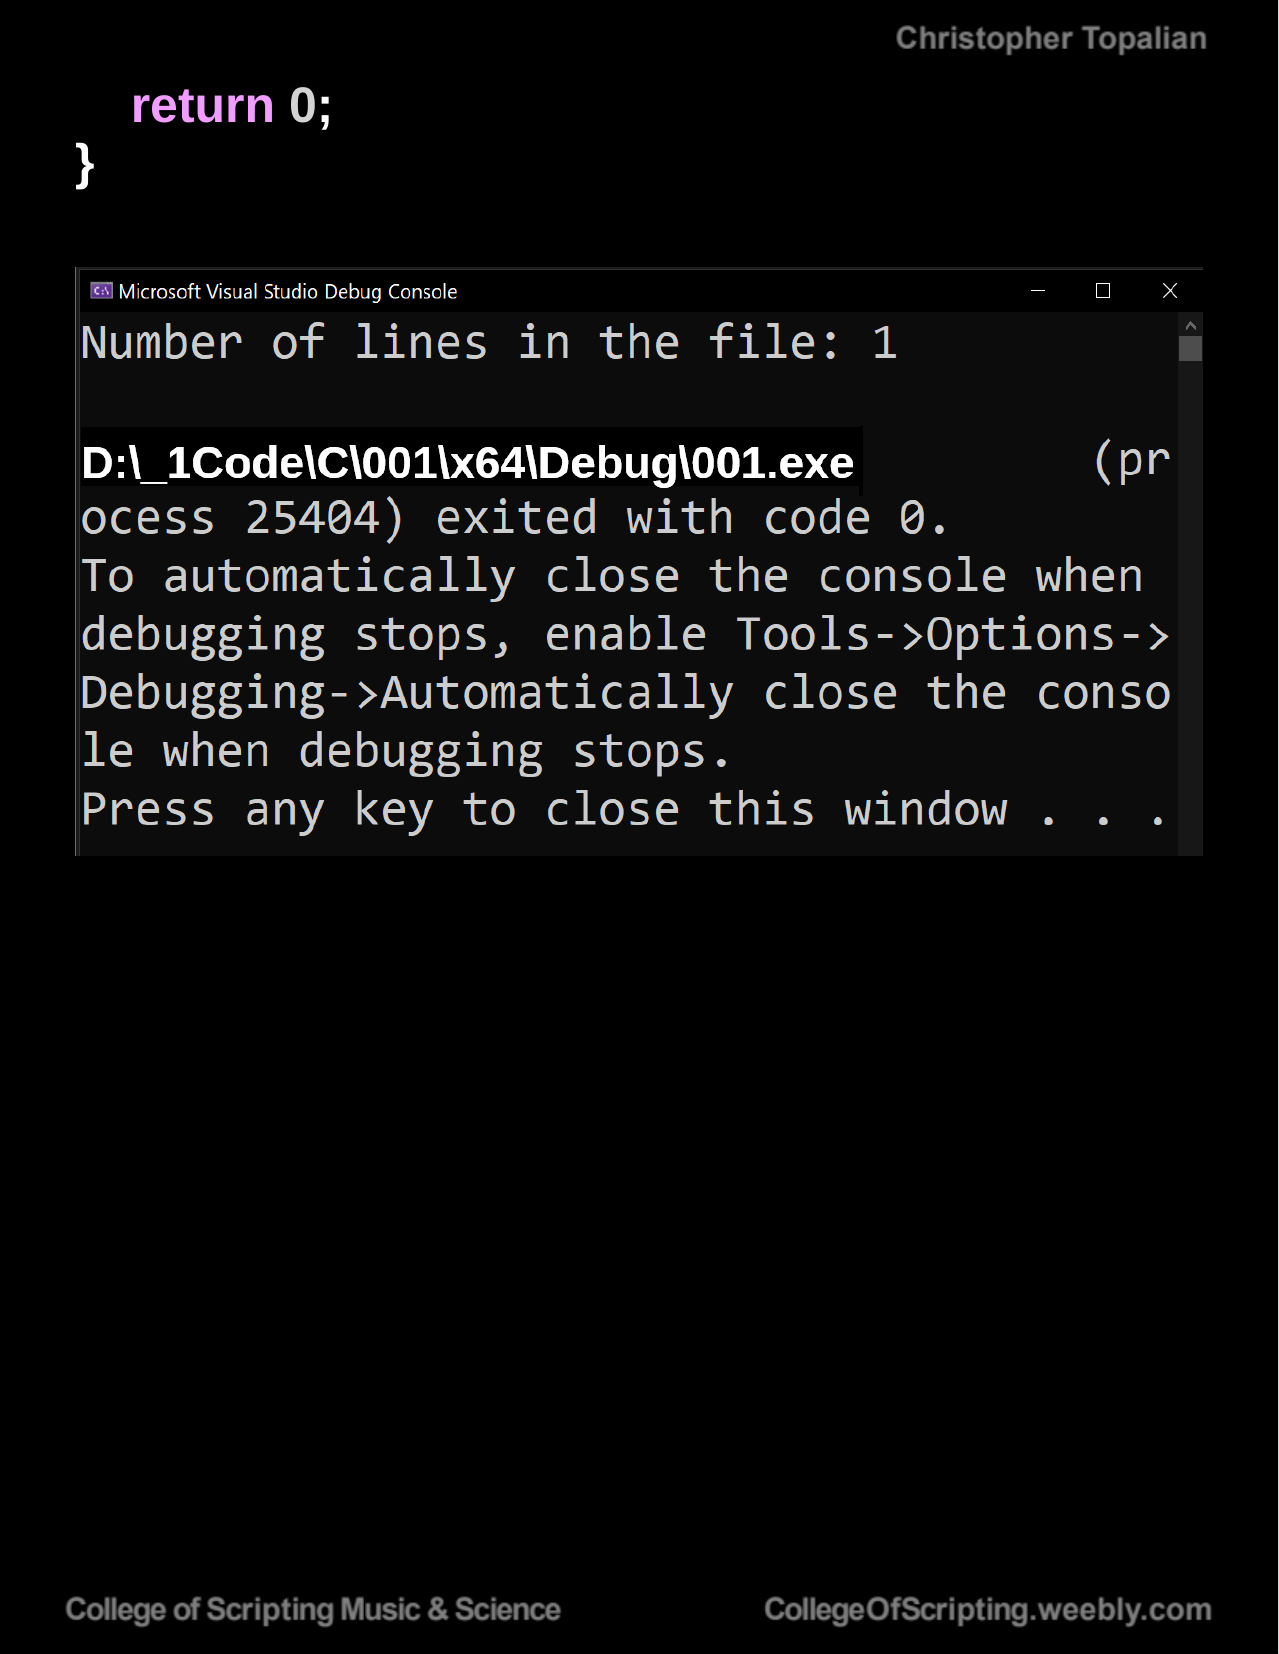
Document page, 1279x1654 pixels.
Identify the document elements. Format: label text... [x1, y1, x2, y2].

text } [75, 132, 1203, 190]
text return 0; [75, 75, 1203, 132]
picture [75, 267, 1203, 856]
